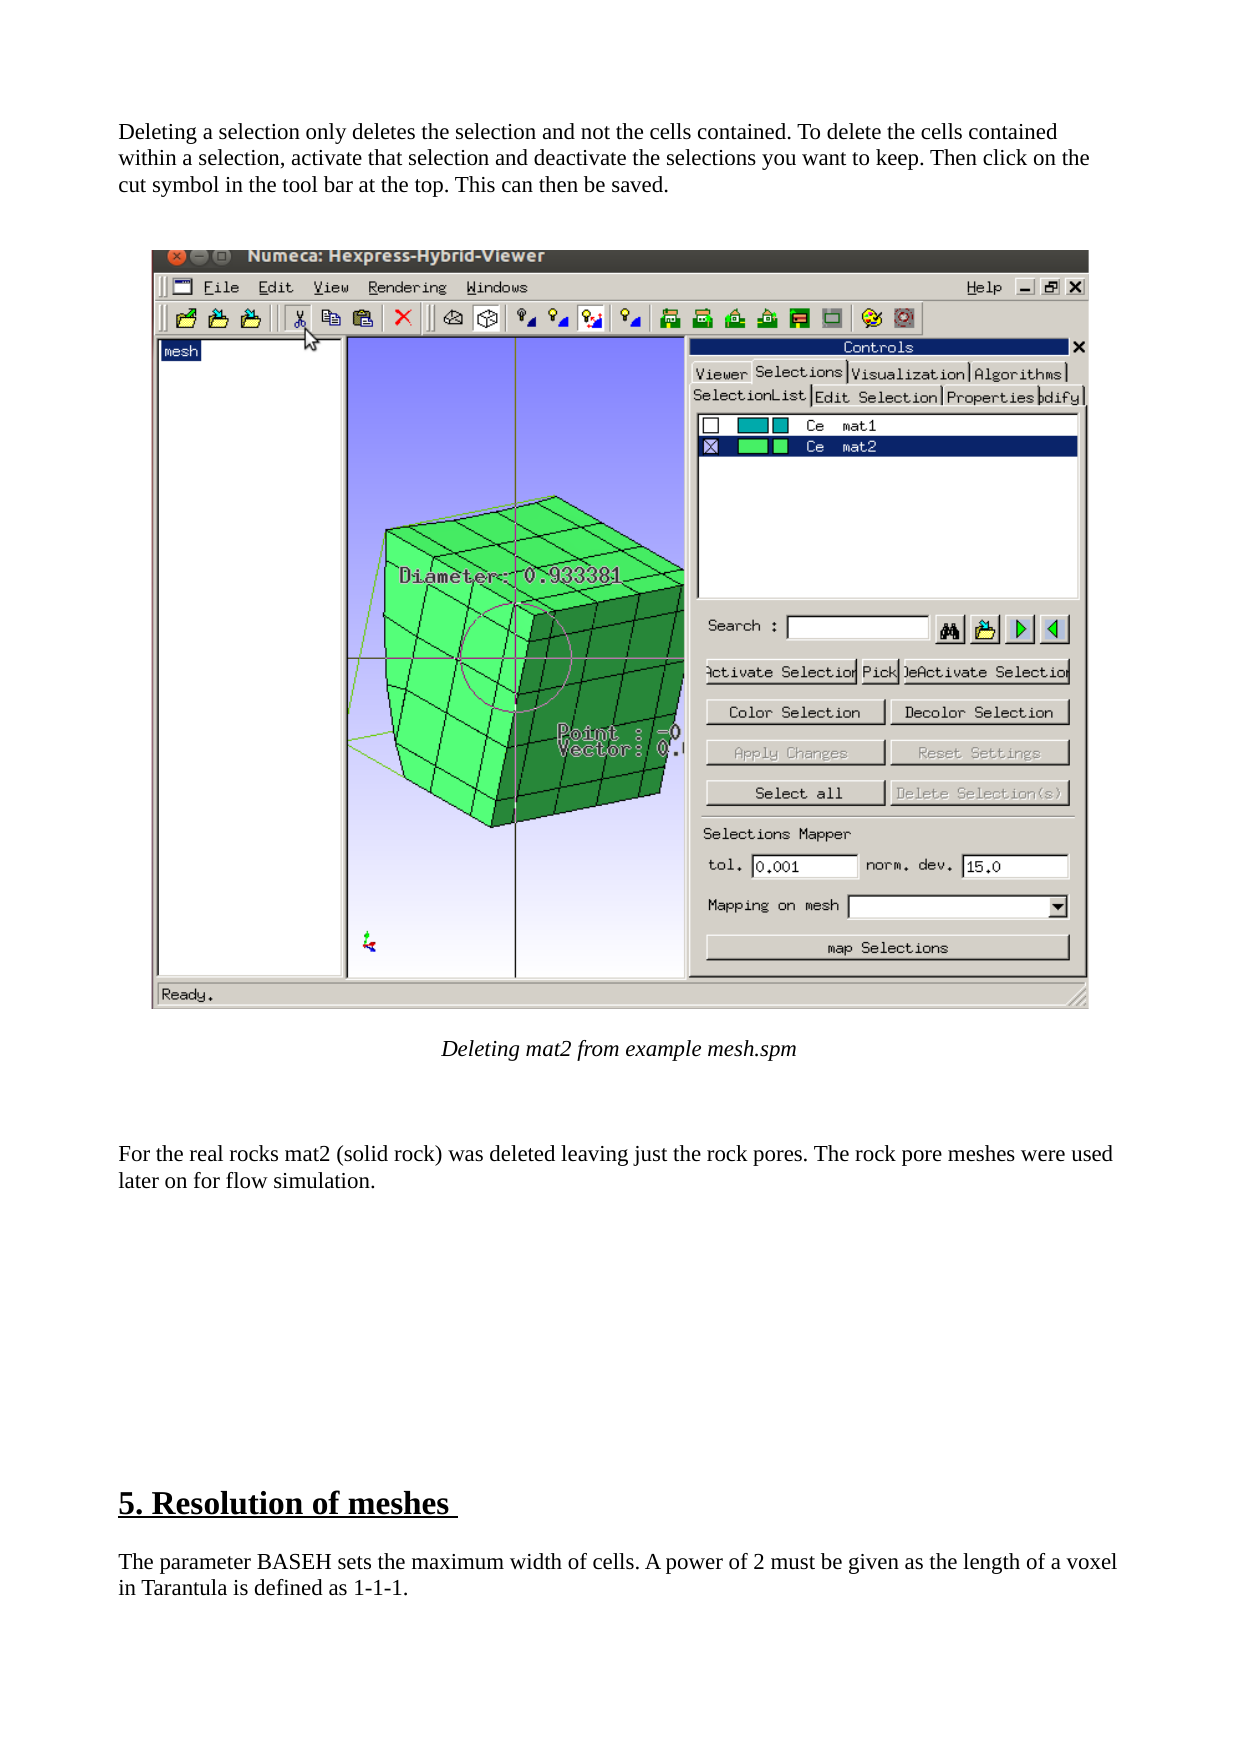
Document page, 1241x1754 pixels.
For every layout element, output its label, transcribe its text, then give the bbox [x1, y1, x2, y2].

text Deleting a selection only deletes the selection and not the cells contained. To delete the cells contained within a selection, activate that selection and deactivate the selections you want to keep. Then click on the cut symbol in the tool bar at the top. This can then be saved. [118, 118, 1122, 197]
picture [151, 250, 316, 1009]
text For the real rocks mat2 (solid rock) was deleted leaving just the rock pores. The rock pore meshes were used later on for flow simulation. [118, 1141, 1122, 1193]
text Deleting mat2 from example mesh.spm [118, 1035, 1122, 1061]
text The parameter BASEH sets the maximum width of cells. A power of 2 must be given as the length of a voxel in Tarantula is defined as 1-1-1. [118, 1548, 1122, 1601]
text 5. Resolution of meshes [118, 1483, 1122, 1521]
